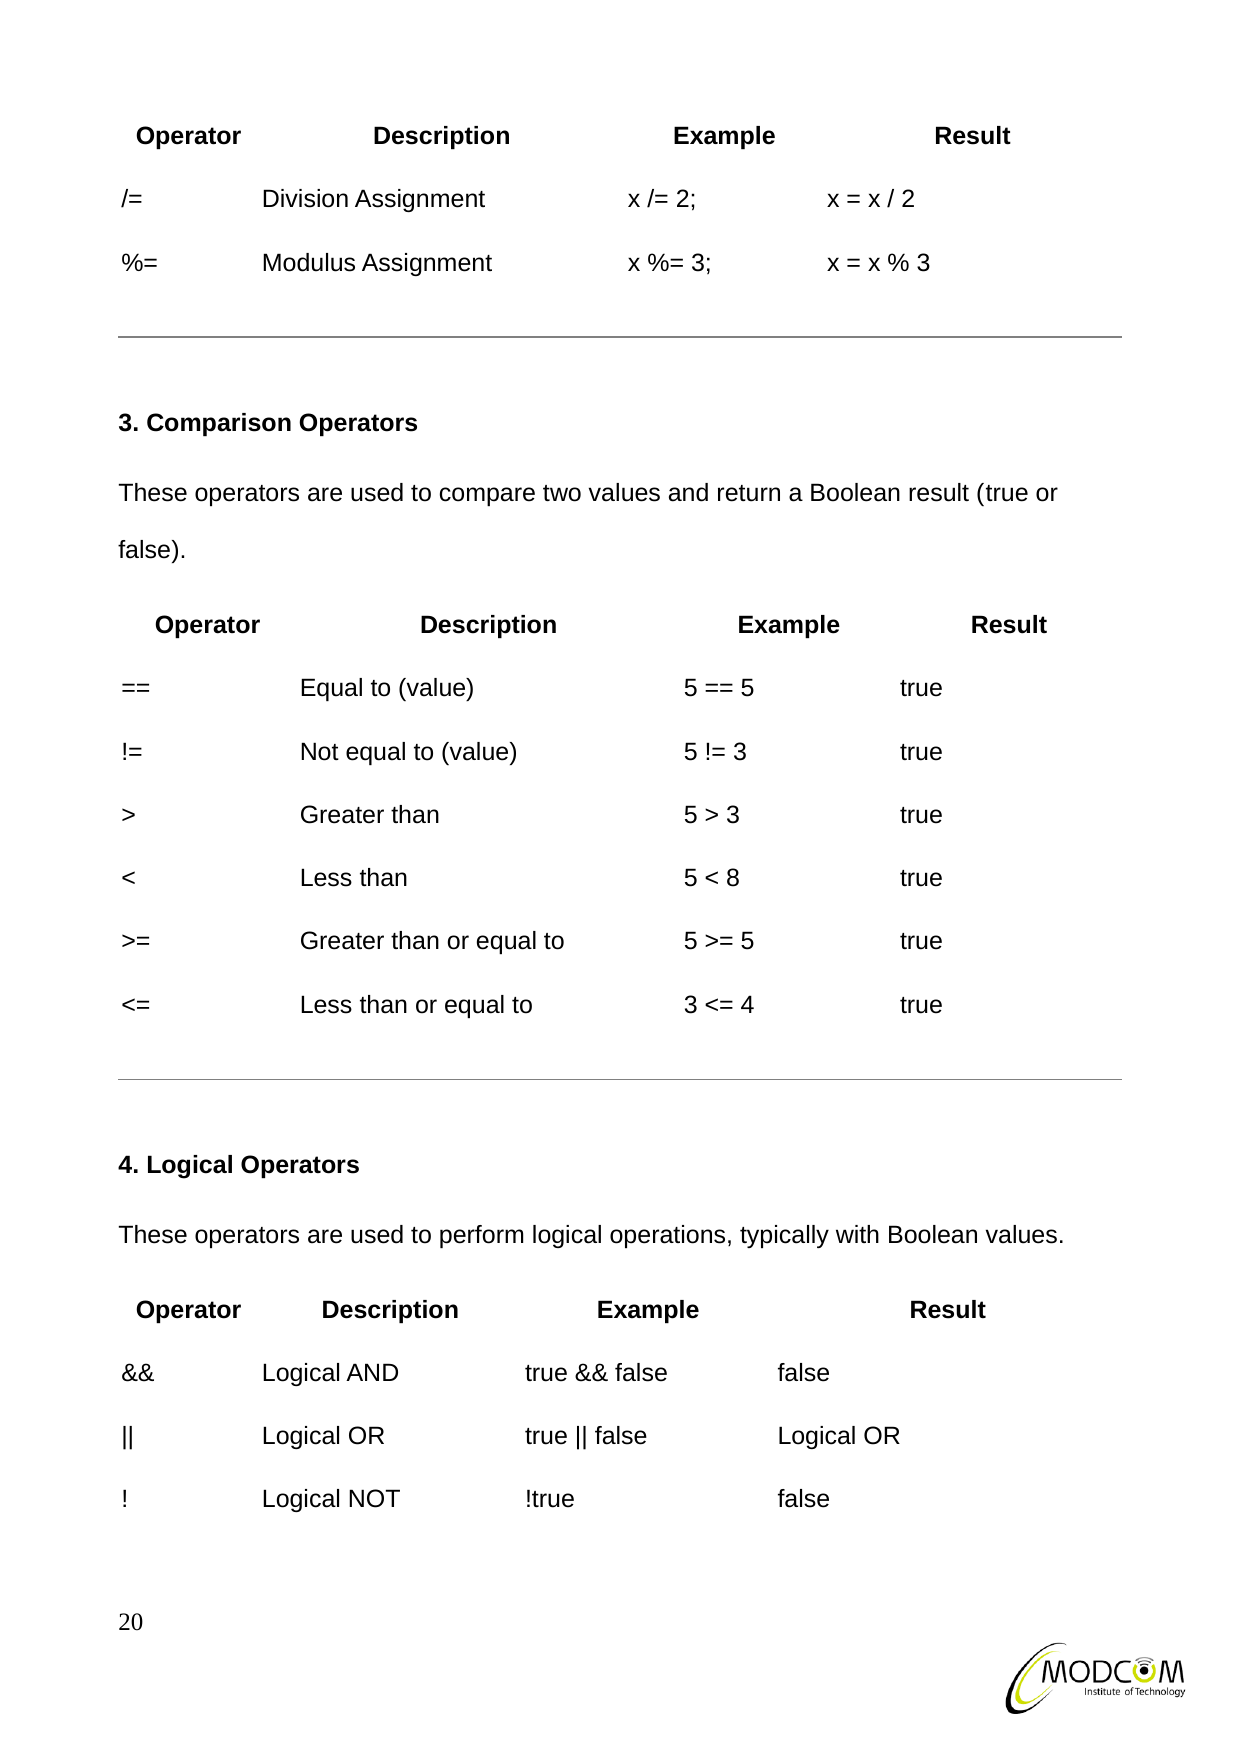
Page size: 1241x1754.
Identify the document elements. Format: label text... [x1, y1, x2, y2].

table_cell Greater than or equal to [297, 924, 681, 987]
table_cell false [774, 1482, 1121, 1545]
table_cell 5 >= 5 [681, 924, 897, 987]
table_cell x = x / 2 [824, 181, 1121, 244]
table_header Description [297, 607, 681, 671]
table_header Example [681, 607, 897, 671]
table_cell x = x % 3 [824, 245, 1121, 308]
table_cell false [774, 1355, 1121, 1418]
table_header Result [824, 118, 1121, 181]
table_cell 3 <= 4 [681, 987, 897, 1050]
table_cell Greater than [297, 797, 681, 860]
table_cell || [118, 1418, 259, 1482]
table_cell < [118, 860, 297, 923]
table_cell true [897, 924, 1121, 987]
table_cell !true [522, 1482, 774, 1545]
table_header Example [625, 118, 824, 181]
table_cell 5 == 5 [681, 671, 897, 734]
table_cell true [897, 797, 1121, 860]
table_cell true [897, 734, 1121, 797]
table_cell Logical AND [259, 1355, 522, 1418]
text These operators are used to perform logical operations, typically with Boolean values. [118, 1220, 1122, 1248]
table_cell Logical NOT [259, 1482, 522, 1545]
table_cell <= [118, 987, 297, 1050]
table_cell Logical OR [774, 1418, 1121, 1482]
table_cell 5 > 3 [681, 797, 897, 860]
table_cell /= [118, 181, 259, 244]
table_cell != [118, 734, 297, 797]
table_cell true [897, 671, 1121, 734]
table_cell >= [118, 924, 297, 987]
table_cell true && false [522, 1355, 774, 1418]
picture [997, 1626, 1191, 1718]
table_cell && [118, 1355, 259, 1418]
table_cell Logical OR [259, 1418, 522, 1482]
table_cell true || false [522, 1418, 774, 1482]
table_header Result [774, 1292, 1121, 1355]
text These operators are used to compare two values and return a Boolean result (true or false). [118, 478, 1122, 564]
table_cell x %= 3; [625, 245, 824, 308]
table_cell x /= 2; [625, 181, 824, 244]
table_cell %= [118, 245, 259, 308]
table_header Description [259, 1292, 522, 1355]
subtitle 3. Comparison Operators [118, 408, 1122, 436]
table_cell Less than or equal to [297, 987, 681, 1050]
table_cell true [897, 987, 1121, 1050]
table_header Operator [118, 1292, 259, 1355]
table_cell Modulus Assignment [259, 245, 625, 308]
table_header Description [259, 118, 625, 181]
subtitle 4. Logical Operators [118, 1150, 1122, 1178]
table_cell Less than [297, 860, 681, 923]
table_header Example [522, 1292, 774, 1355]
table_cell ! [118, 1482, 259, 1545]
table_cell 5 != 3 [681, 734, 897, 797]
table_cell true [897, 860, 1121, 923]
table_header Operator [118, 607, 297, 671]
table_cell > [118, 797, 297, 860]
table_header Result [897, 607, 1121, 671]
table_cell == [118, 671, 297, 734]
table_cell Equal to (value) [297, 671, 681, 734]
table_cell 5 < 8 [681, 860, 897, 923]
table_cell Not equal to (value) [297, 734, 681, 797]
table_cell Division Assignment [259, 181, 625, 244]
table_header Operator [118, 118, 259, 181]
